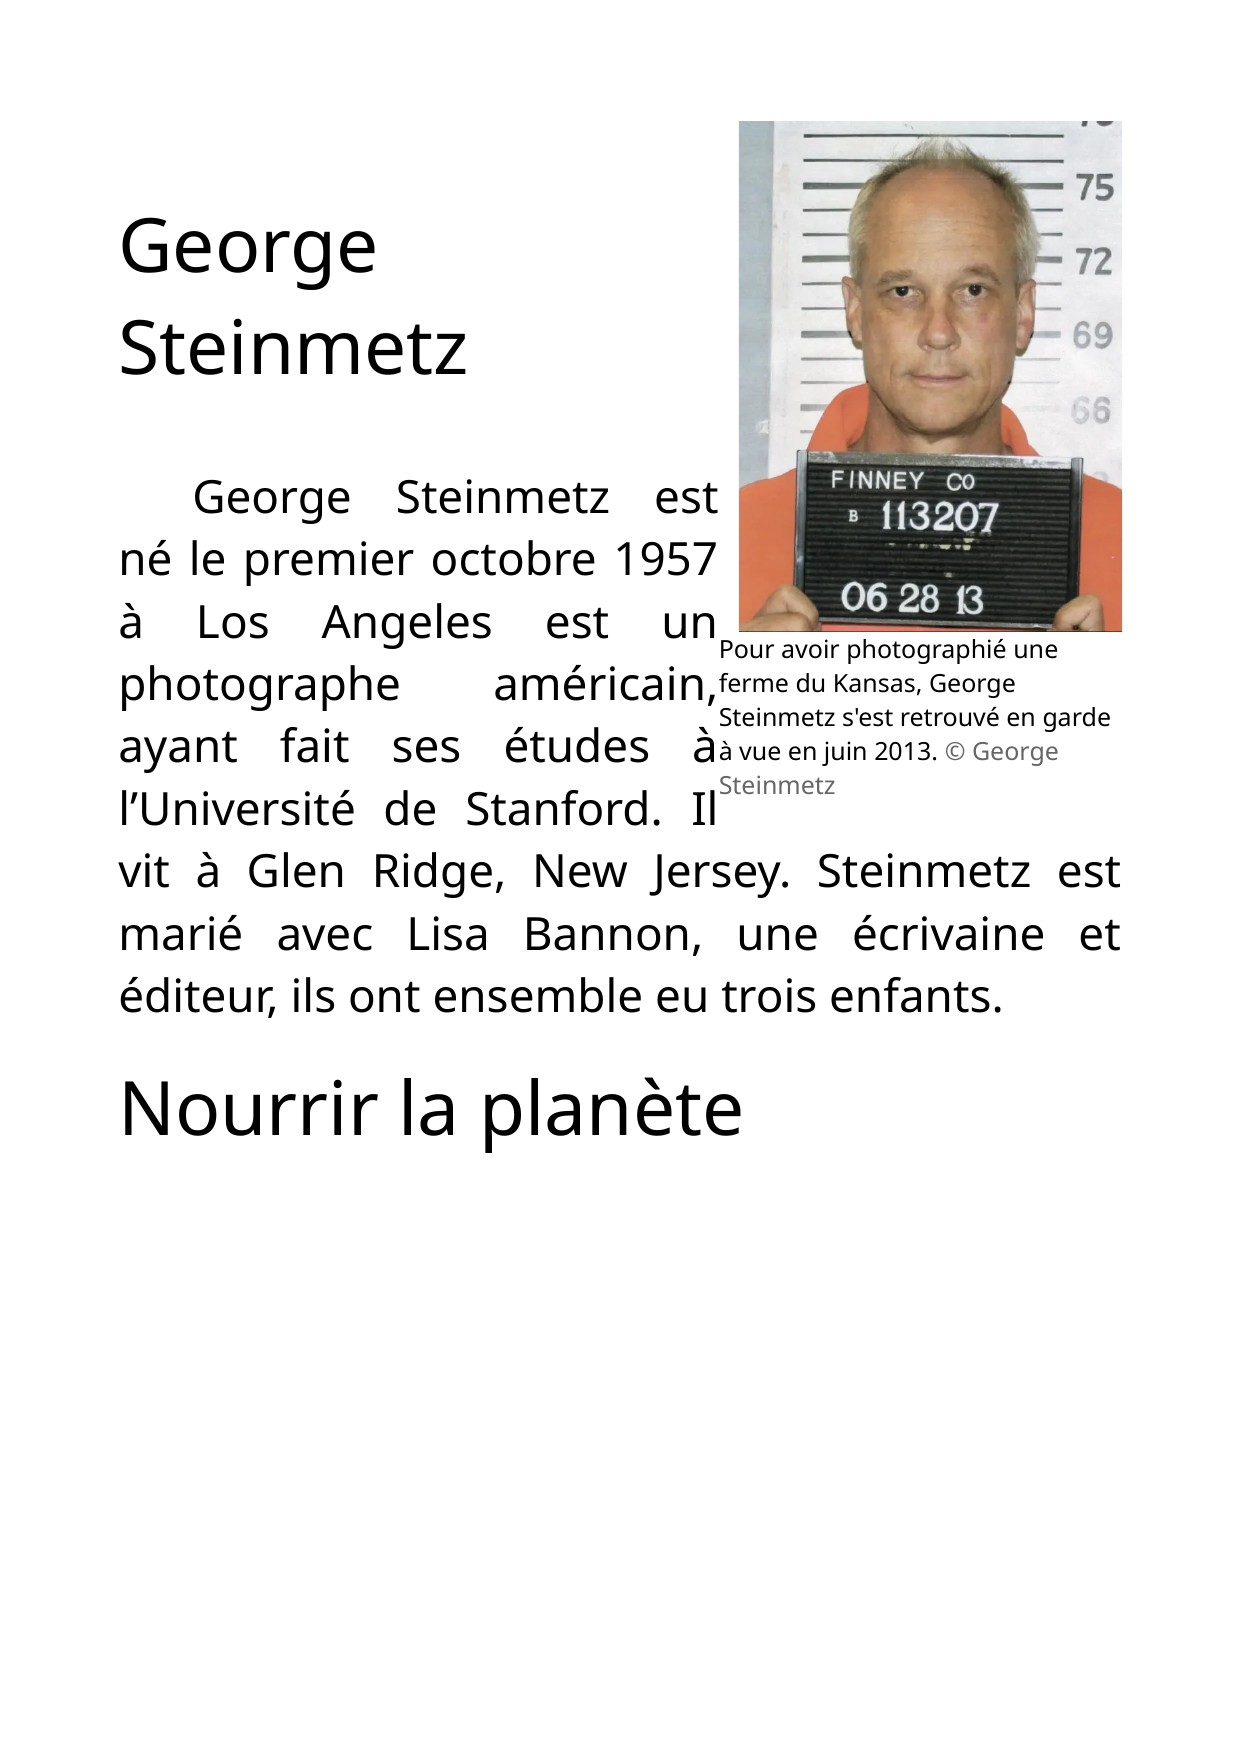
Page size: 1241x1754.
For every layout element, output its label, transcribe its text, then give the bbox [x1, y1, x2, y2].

text George Steinmetz est né le premier octobre 1957 à Los Angeles est un photographe américain, ayant fait ses études à l’Université de Stanford. Il vit à Glen Ridge, New Jersey. Steinmetz est marié avec Lisa Bannon, une écrivaine et éditeur, ils ont ensemble eu trois enfants. [118, 464, 1122, 1026]
text George Steinmetz [118, 192, 738, 396]
text [739, 192, 1122, 222]
text Pour avoir photographié une ferme du Kansas, George Steinmetz s'est retrouvé en garde à vue en juin 2013. © George Steinmetz [718, 222, 1122, 802]
text Nourrir la planète [118, 1055, 1122, 1157]
